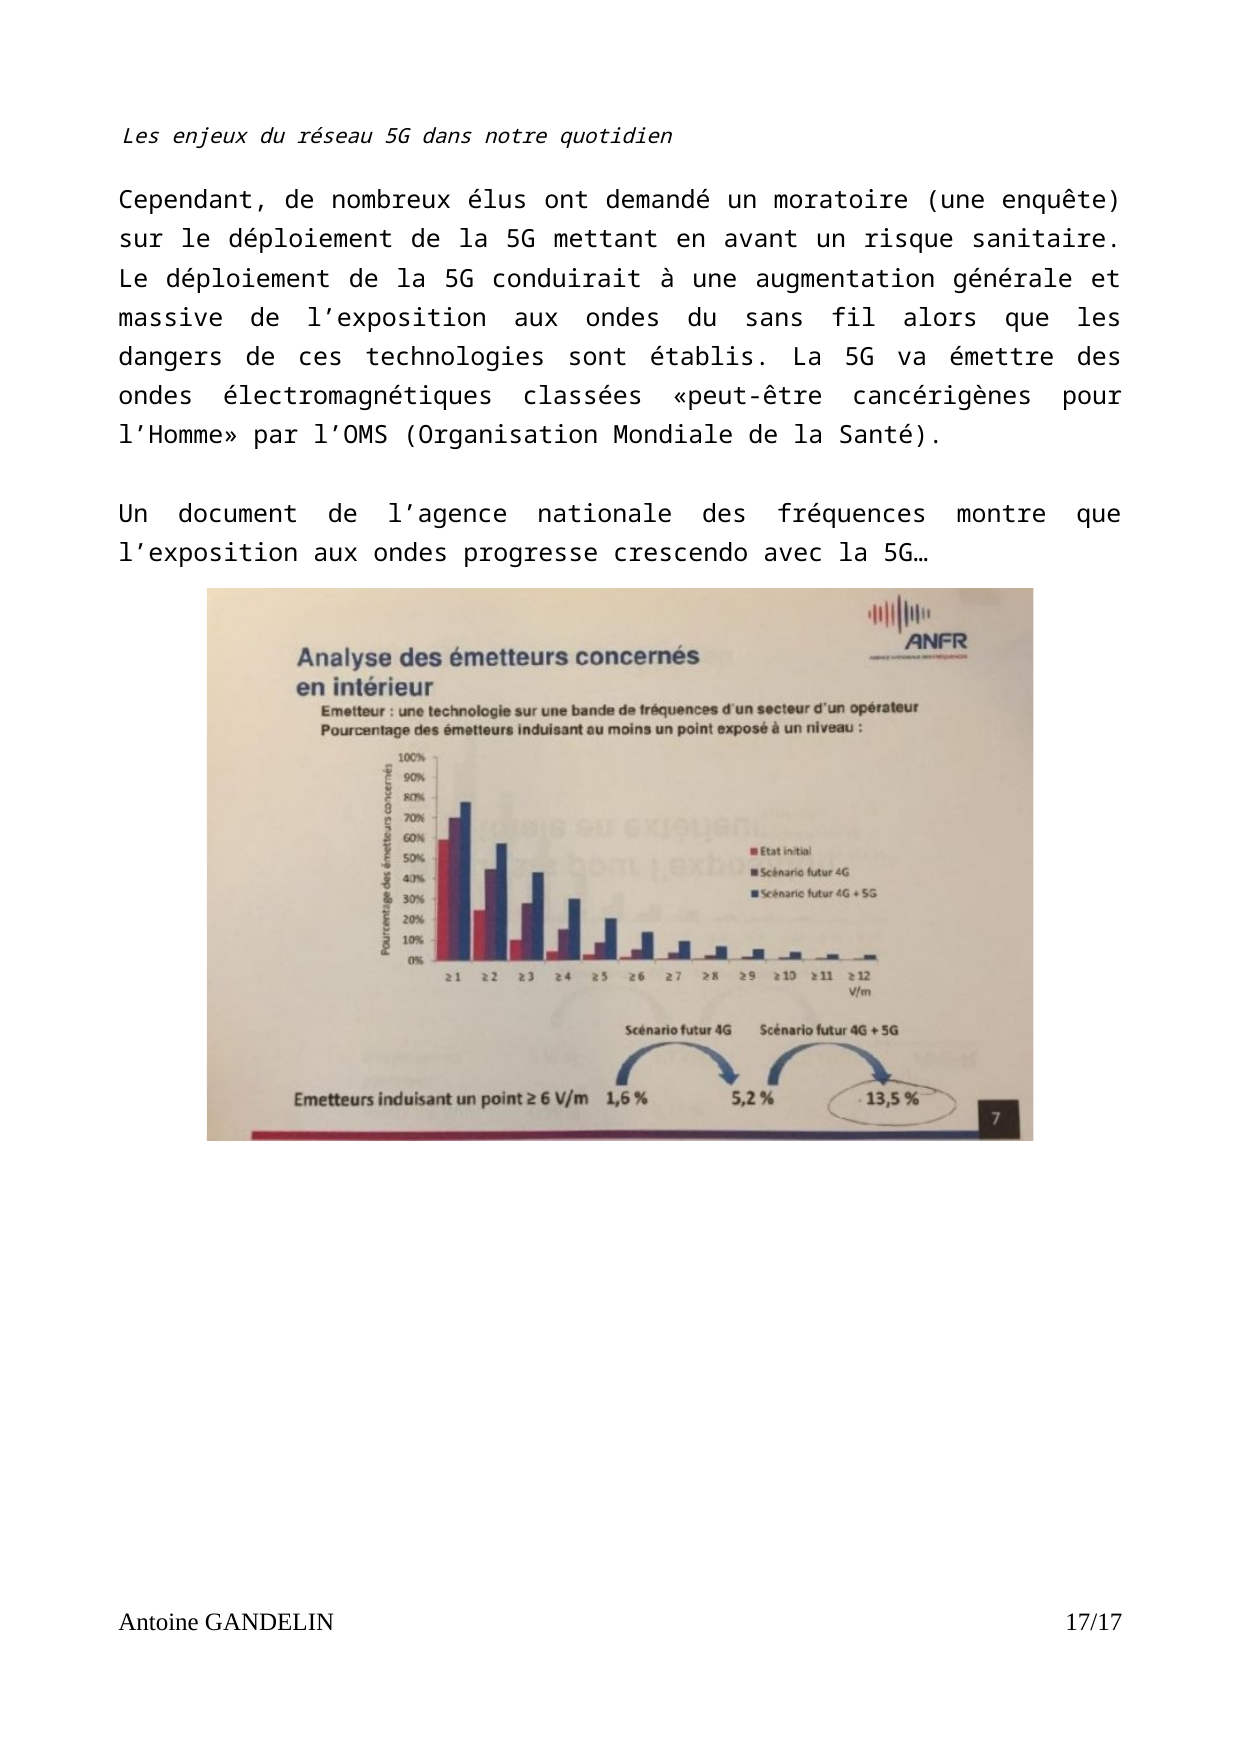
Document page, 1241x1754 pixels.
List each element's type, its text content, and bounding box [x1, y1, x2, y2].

text Cependant, de nombreux élus ont demandé un moratoire (une enquête) sur le déploiement de la 5G mettant en avant un risque sanitaire. Le déploiement de la 5G conduirait à une augmentation générale et massive de l’exposition aux ondes du sans fil alors que les dangers de ces technologies sont établis. La 5G va émettre des ondes électromagnétiques classées «peut-être cancérigènes pour l’Homme» par l’OMS (Organisation Mondiale de la Santé). [118, 182, 1122, 451]
text Un document de l’agence nationale des fréquences montre que l’exposition aux ondes progresse crescendo avec la 5G… [118, 471, 1122, 568]
picture [206, 588, 1034, 1141]
